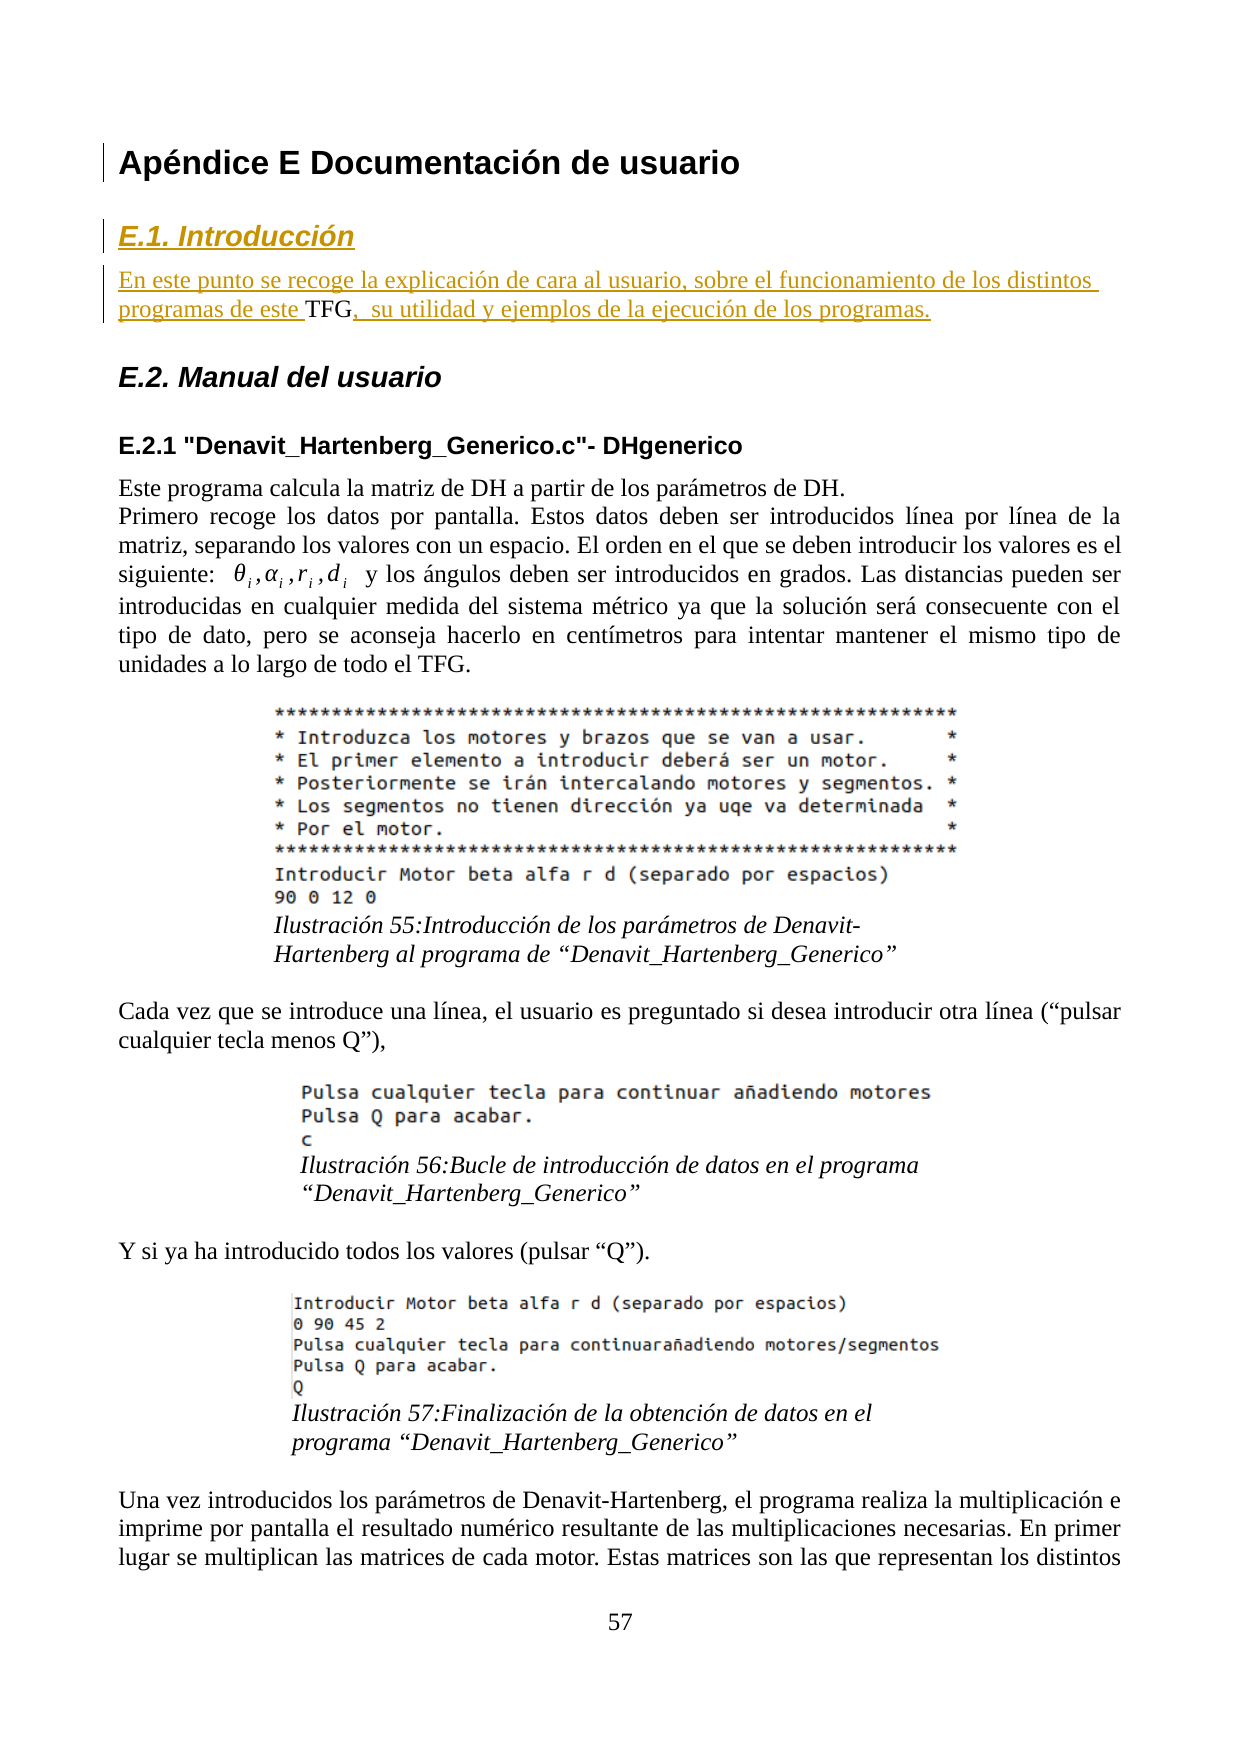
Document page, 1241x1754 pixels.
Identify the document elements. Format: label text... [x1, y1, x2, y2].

text Ilustración 57:Finalización de la obtención de datos en el programa “Denavit_Hartenberg_Generico” [292, 1399, 948, 1456]
text Cada vez que se introduce una línea, el usuario es preguntado si desea introducir otra línea (“pulsar cualquier tecla menos Q”), [118, 996, 1122, 1054]
text Una vez introducidos los parámetros de Denavit-Hartenberg, el programa realiza la multiplicación e imprime por pantalla el resultado numérico resultante de las multiplicaciones necesarias. En primer lugar se multiplican las matrices de cada motor. Estas matrices son las que representan los distintos [118, 1485, 1122, 1571]
text Y si ya ha introducido todos los valores (pulsar “Q”). [118, 1236, 1122, 1265]
text Ilustración 56:Bucle de introducción de datos en el programa “Denavit_Hartenberg_Generico” [300, 1150, 940, 1207]
text Ilustración 55:Introducción de los parámetros de Denavit-Hartenberg al programa de “Denavit_Hartenberg_Generico” [274, 910, 967, 967]
text Este programa calcula la matriz de DH a partir de los parámetros de DH. [118, 473, 1122, 501]
subtitle E.1. Introducción [118, 219, 1122, 253]
text Primero recoge los datos por pantalla. Estos datos deben ser introducidos línea por línea de la matriz, separando los valores con un espacio. El orden en el que se deben introducir los valores es el siguiente:y los ángulos deben ser introducidos en grados. Las distancias pueden ser introducidas en cualquier medida del sistema métrico ya que la solución será consecuente con el tipo de dato, pero se aconseja hacerlo en centímetros para intentar mantener el mismo tipo de unidades a lo largo de todo el TFG. [118, 501, 1122, 678]
text En este punto se recoge la explicación de cara al usuario, sobre el funcionamiento de los distintos programas de este TFG, su utilidad y ejemplos de la ejecución de los programas. [118, 265, 1122, 323]
subtitle Apéndice E Documentación de usuario [118, 143, 1122, 182]
subtitle E.2.1 "Denavit_Hartenberg_Generico.c"- DHgenerico [118, 431, 1122, 460]
subtitle E.2. Manual del usuario [118, 360, 1122, 394]
